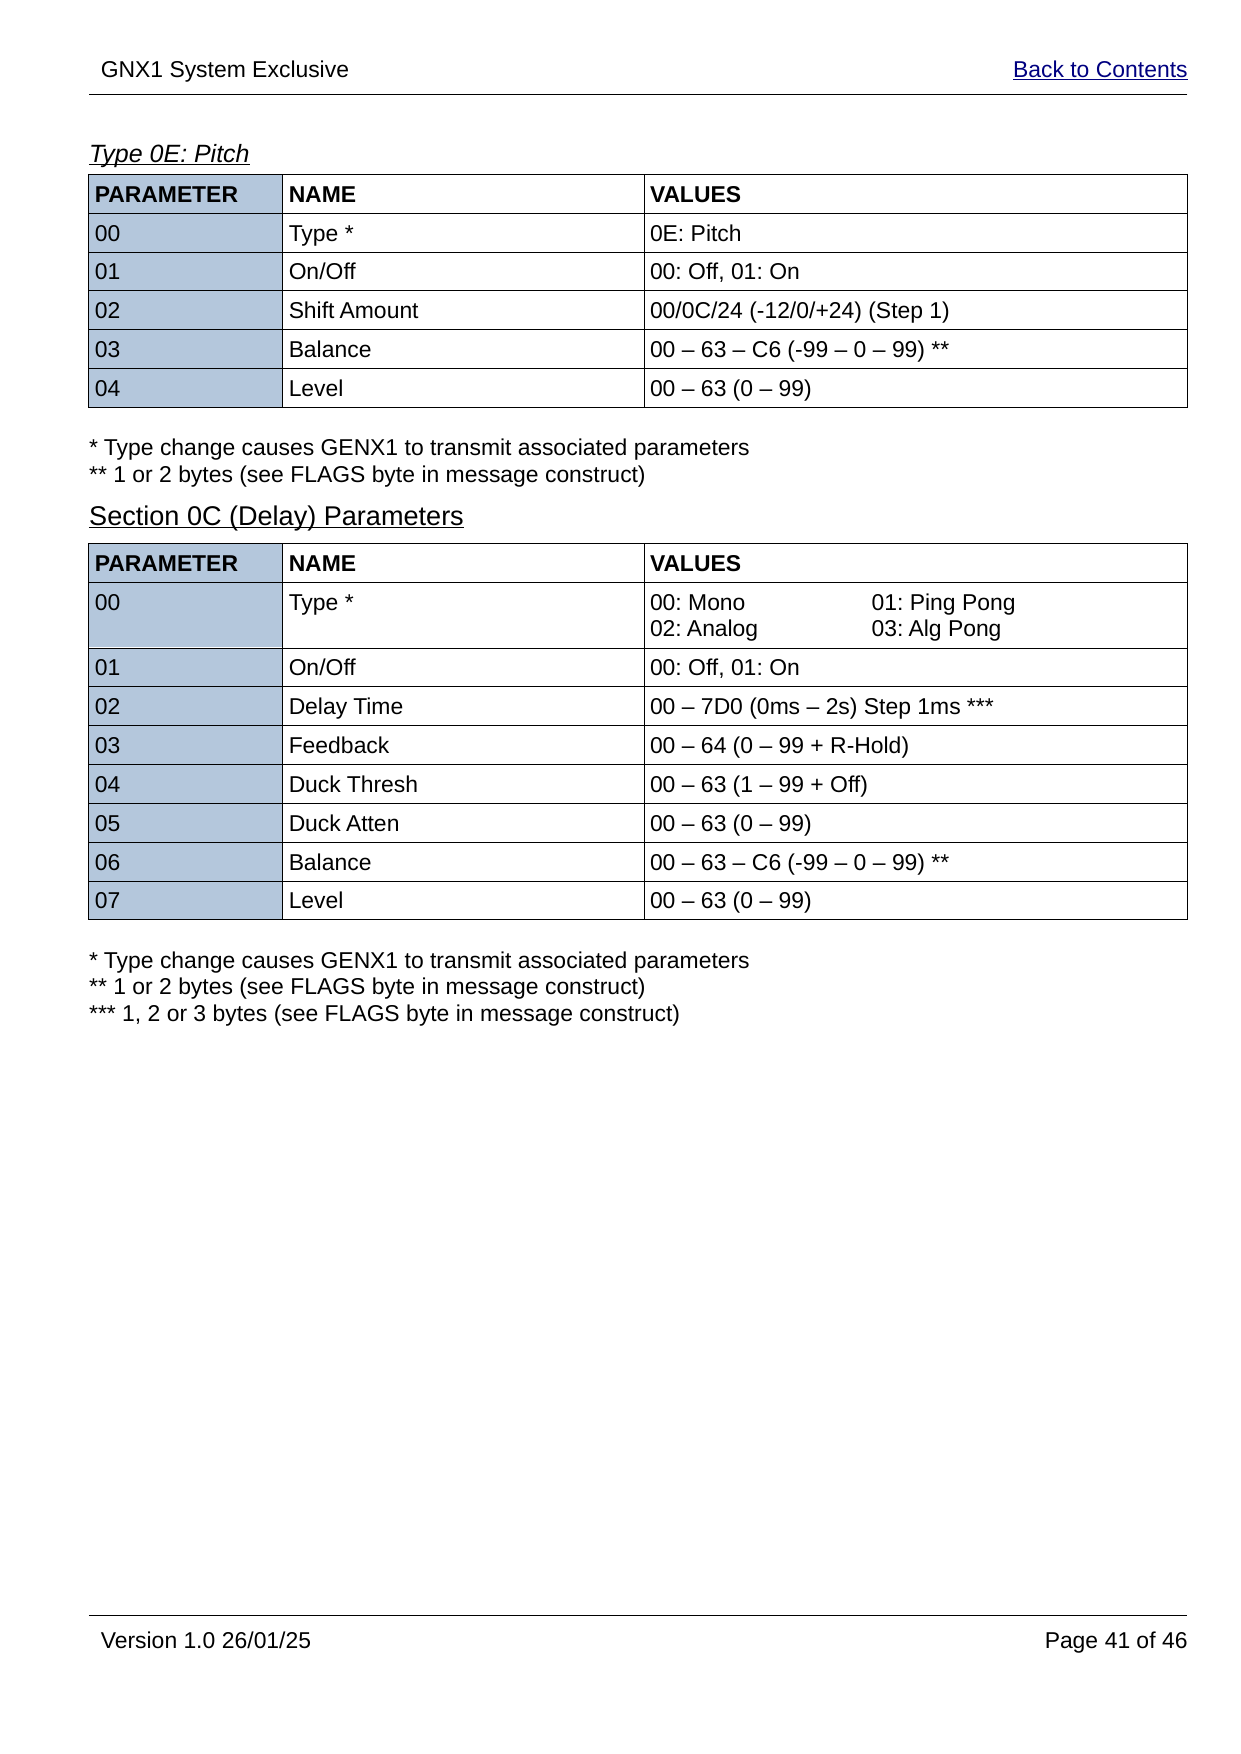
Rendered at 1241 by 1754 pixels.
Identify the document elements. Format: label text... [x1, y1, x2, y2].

table_header PARAMETER [89, 544, 282, 582]
table_header PARAMETER [89, 175, 282, 213]
table_cell 05 [89, 804, 282, 842]
table_header VALUES [645, 175, 1187, 213]
table_cell 00: Mono 01: Ping Pong 02: Analog 03: Alg Pong [645, 583, 1187, 647]
table_cell 0E: Pitch [645, 214, 1187, 252]
table_cell 00 – 63 (0 – 99) [645, 882, 1187, 919]
table_cell 04 [89, 765, 282, 803]
table_cell 00 – 7D0 (0ms – 2s) Step 1ms *** [645, 687, 1187, 725]
text * Type change causes GENX1 to transmit associated parameters [89, 434, 1187, 461]
table_cell 00 – 63 – C6 (-99 – 0 – 99) ** [645, 843, 1187, 881]
table_cell On/Off [283, 649, 644, 686]
table_cell 02 [89, 687, 282, 725]
table_cell 03 [89, 726, 282, 764]
table_cell 00 – 64 (0 – 99 + R-Hold) [645, 726, 1187, 764]
table_header VALUES [645, 544, 1187, 582]
text * Type change causes GENX1 to transmit associated parameters [89, 947, 1187, 973]
table_cell 00 [89, 583, 282, 647]
table_cell 02 [89, 291, 282, 329]
table_cell Balance [283, 843, 644, 881]
table_cell On/Off [283, 253, 644, 290]
table_cell Level [283, 369, 644, 407]
table_cell Level [283, 882, 644, 919]
text ** 1 or 2 bytes (see FLAGS byte in message construct) [89, 461, 1187, 487]
text *** 1, 2 or 3 bytes (see FLAGS byte in message construct) [89, 999, 1187, 1026]
table_cell 00 – 63 – C6 (-99 – 0 – 99) ** [645, 330, 1187, 368]
table_cell Balance [283, 330, 644, 368]
table_header NAME [283, 175, 644, 213]
table_cell 00 – 63 (0 – 99) [645, 369, 1187, 407]
table_cell 00 – 63 (1 – 99 + Off) [645, 765, 1187, 803]
table_cell 00: Off, 01: On [645, 649, 1187, 686]
table_cell 00 – 63 (0 – 99) [645, 804, 1187, 842]
subtitle Type 0E: Pitch [89, 139, 1187, 168]
table_cell Duck Atten [283, 804, 644, 842]
table_cell Delay Time [283, 687, 644, 725]
table_cell Shift Amount [283, 291, 644, 329]
table_cell 03 [89, 330, 282, 368]
table_cell Duck Thresh [283, 765, 644, 803]
table_cell Type * [283, 214, 644, 252]
table_cell 00/0C/24 (-12/0/+24) (Step 1) [645, 291, 1187, 329]
table_header NAME [283, 544, 644, 582]
table_cell 07 [89, 882, 282, 919]
table_cell 01 [89, 649, 282, 686]
table_cell 04 [89, 369, 282, 407]
subtitle Section 0C (Delay) Parameters [89, 499, 1187, 531]
table_cell 00: Off, 01: On [645, 253, 1187, 290]
table_cell 00 [89, 214, 282, 252]
table_cell 01 [89, 253, 282, 290]
table_cell Type * [283, 583, 644, 647]
table_cell 06 [89, 843, 282, 881]
table_cell Feedback [283, 726, 644, 764]
text ** 1 or 2 bytes (see FLAGS byte in message construct) [89, 973, 1187, 999]
